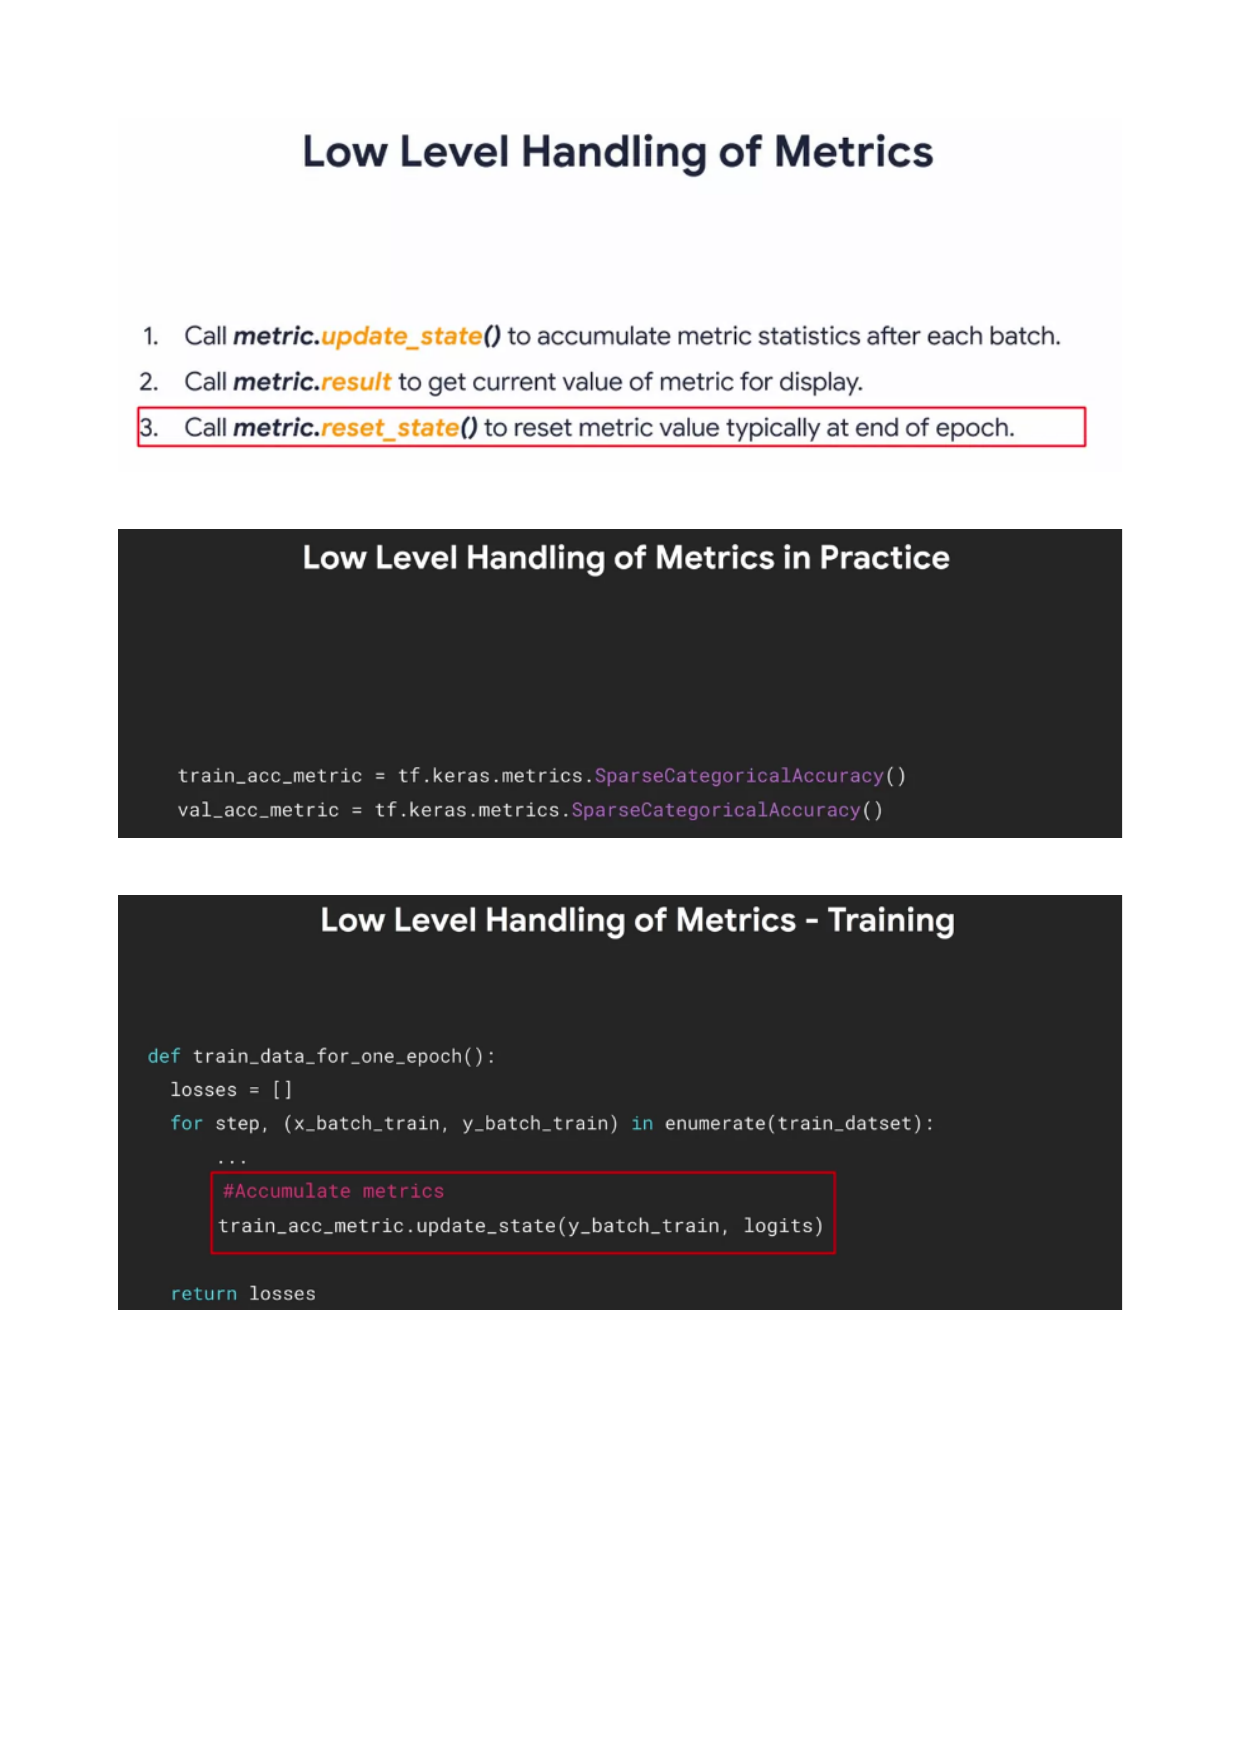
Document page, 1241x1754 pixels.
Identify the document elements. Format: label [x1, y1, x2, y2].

picture [118, 529, 1123, 838]
picture [118, 118, 1123, 472]
picture [118, 895, 1123, 1310]
